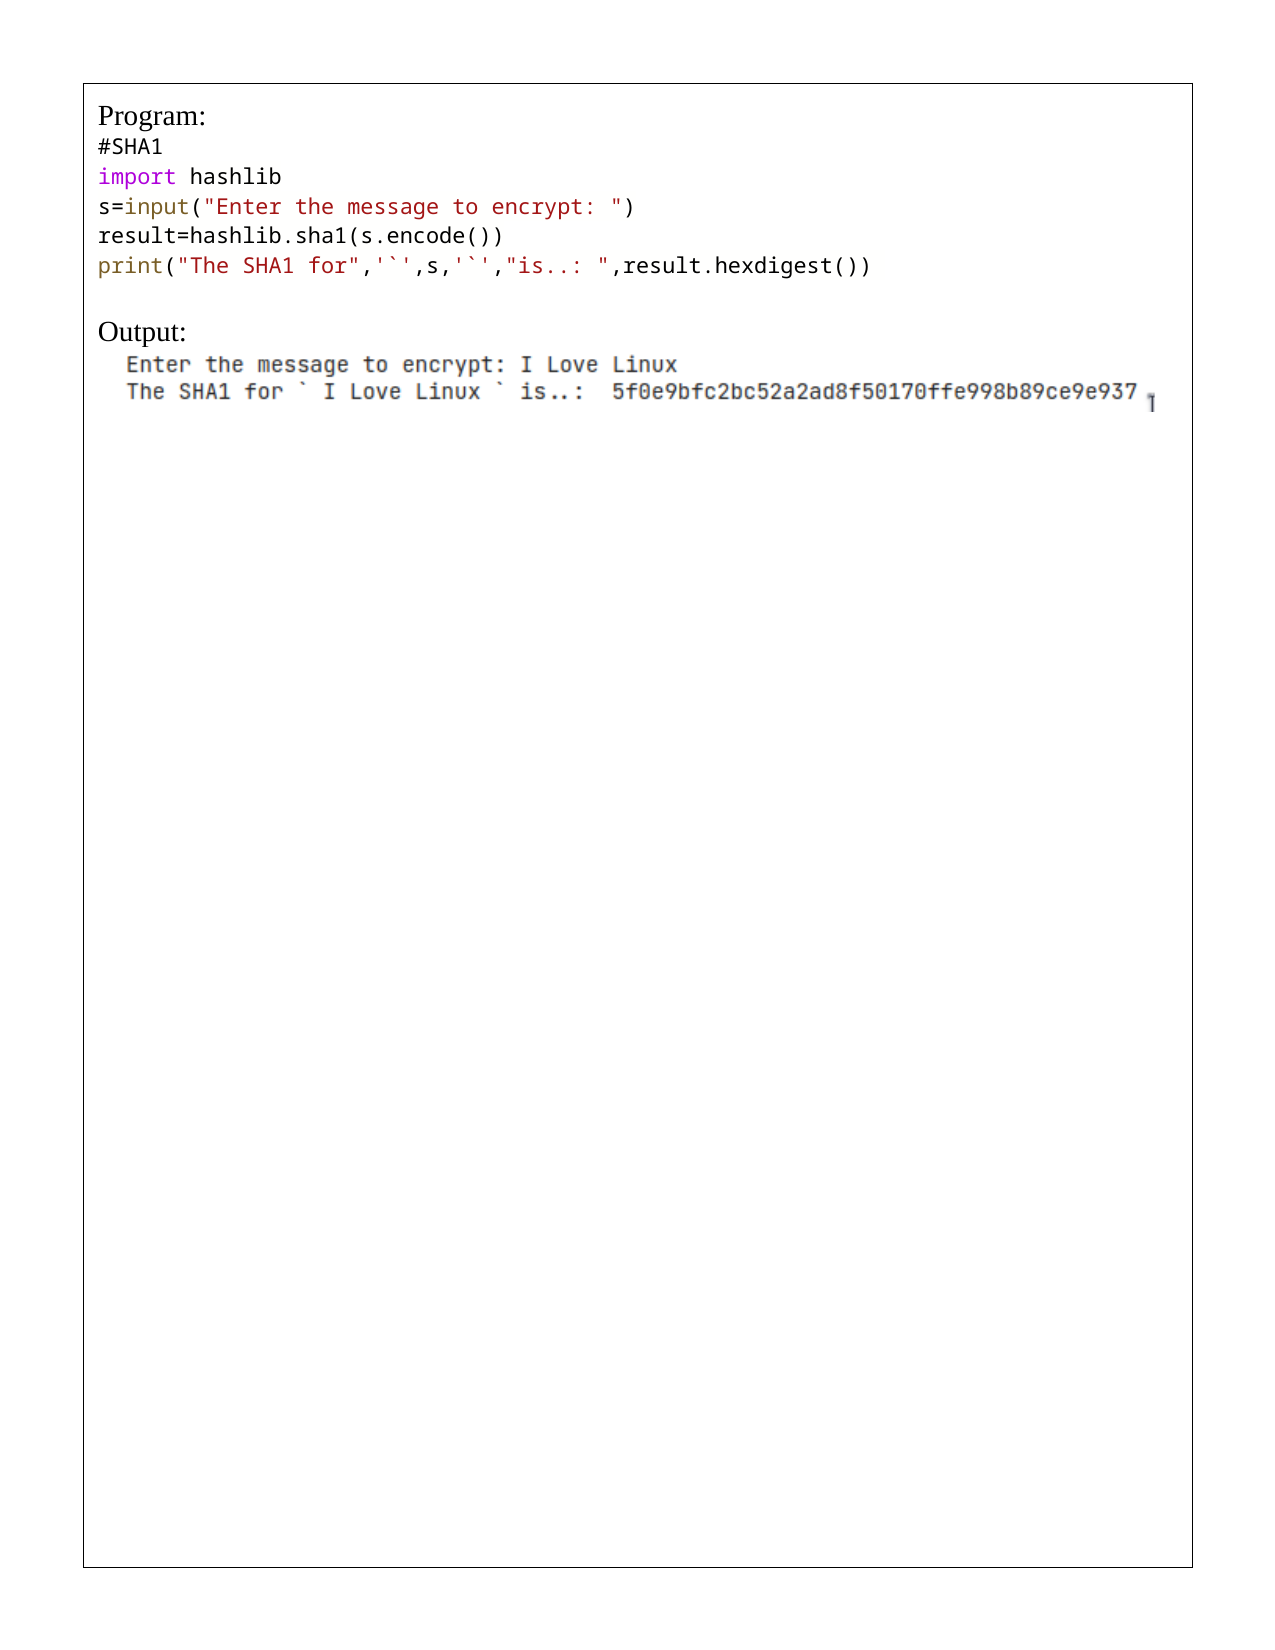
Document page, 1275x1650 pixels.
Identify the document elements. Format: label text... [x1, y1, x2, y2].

text Output: [98, 314, 1177, 347]
picture [120, 347, 1155, 412]
text import hashlib [98, 161, 1177, 191]
text s=input("Enter the message to encrypt: ") [98, 191, 1177, 221]
text print("The SHA1 for",'`',s,'`',"is..: ",result.hexdigest()) [98, 250, 1177, 280]
text #SHA1 [98, 131, 1177, 161]
text result=hashlib.sha1(s.encode()) [98, 221, 1177, 250]
text Program: [98, 98, 1177, 131]
